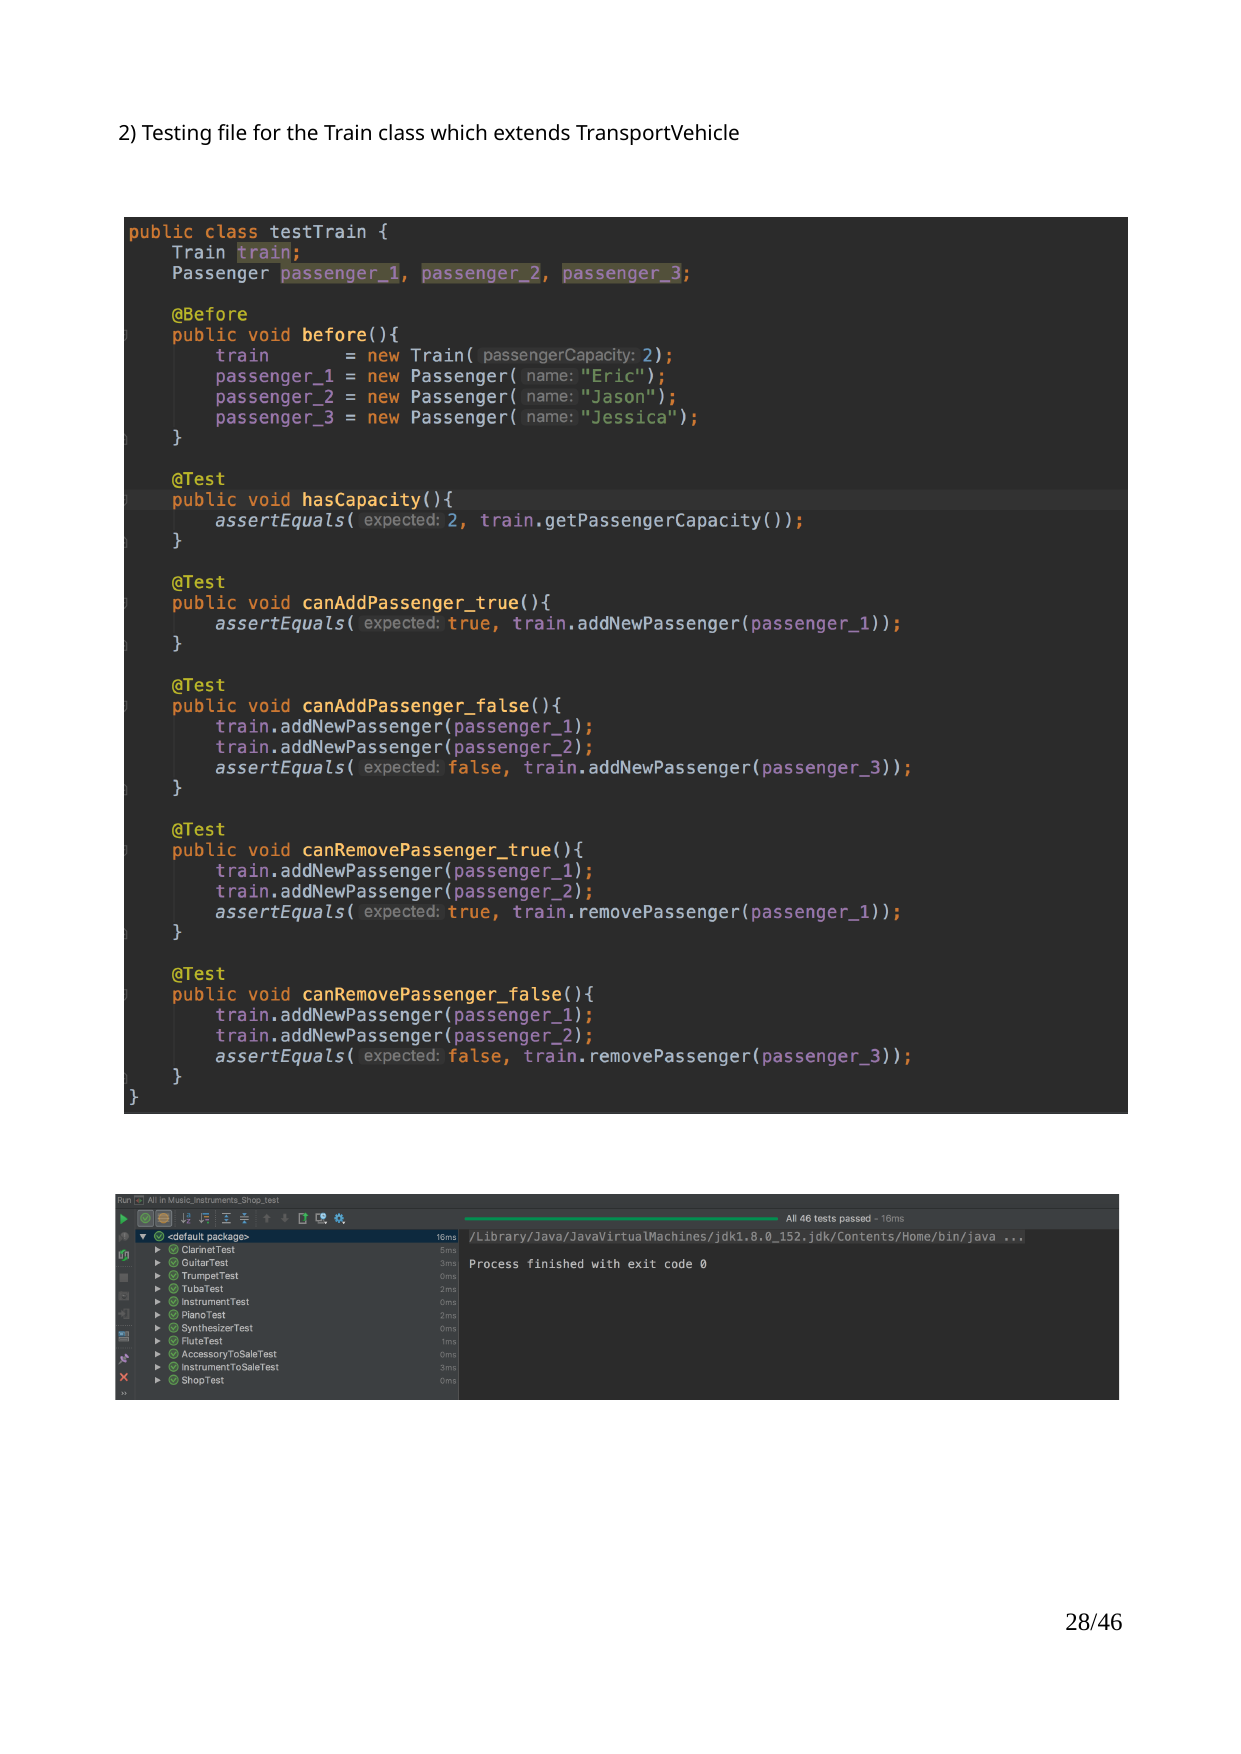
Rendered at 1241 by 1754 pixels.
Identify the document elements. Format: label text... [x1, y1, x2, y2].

picture [115, 1194, 1120, 1400]
list 2) Testing file for the Train class which extends TransportVehicle [118, 118, 1122, 147]
picture [124, 217, 1128, 1114]
